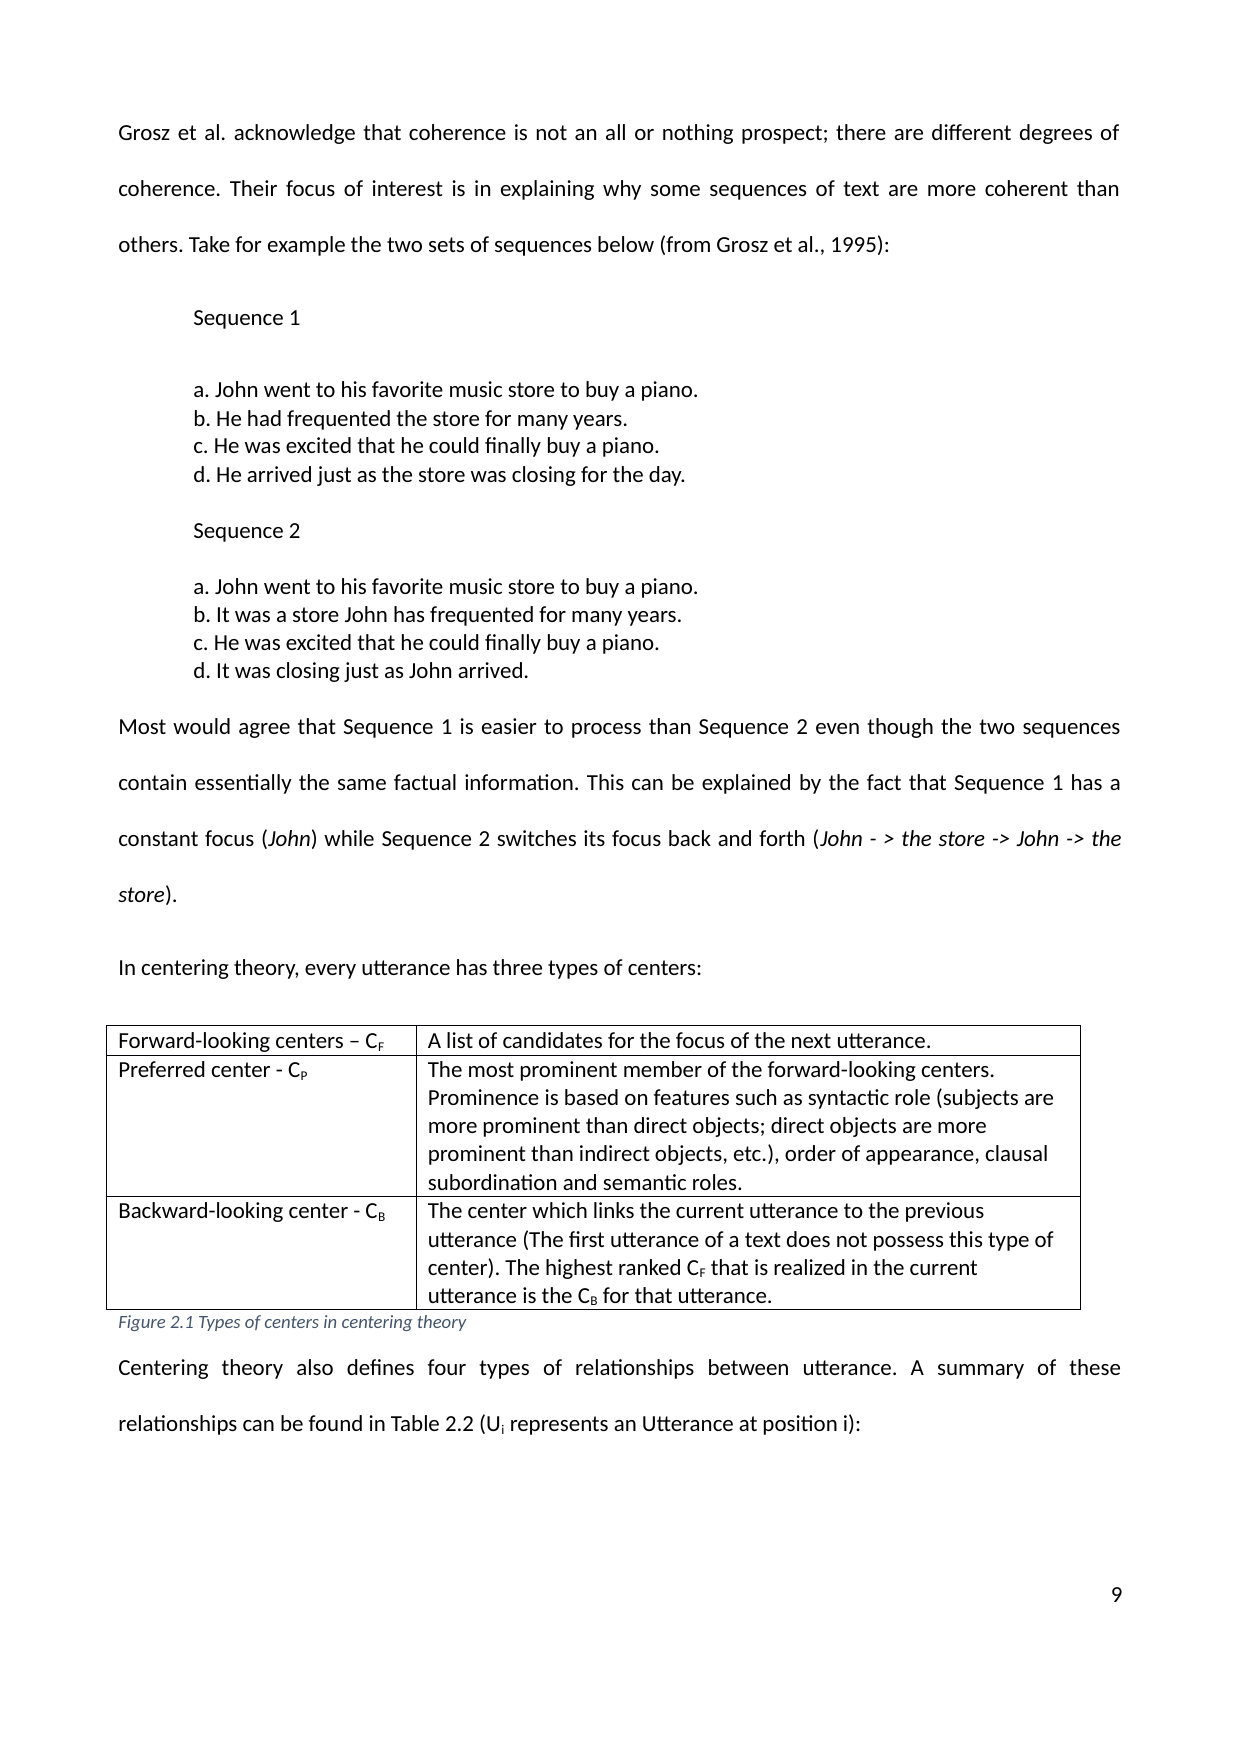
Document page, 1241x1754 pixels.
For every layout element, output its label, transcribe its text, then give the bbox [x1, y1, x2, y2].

text Grosz et al. acknowledge that coherence is not an all or nothing prospect; there are different degrees of coherence. Their focus of interest is in explaining why some sequences of text are more coherent than others. Take for example the two sets of sequences below (from Grosz et al., 1995): [118, 118, 1122, 258]
text b. He had frequented the store for many years. [193, 404, 1122, 432]
table_header A list of candidates for the focus of the next utterance. [417, 1026, 1080, 1054]
table_header Forward-looking centers – CF [107, 1026, 416, 1054]
text Sequence 1 [193, 303, 1122, 331]
text b. It was a store John has frequented for many years. [193, 600, 1122, 628]
text d. He arrived just as the store was closing for the day. [193, 460, 1122, 488]
table_cell The center which links the current utterance to the previous utterance (The first utterance of a text does not possess this type of center). The highest ranked CF that is realized in the current utterance is the CB for that utterance. [417, 1197, 1080, 1309]
text d. It was closing just as John arrived. [193, 656, 1122, 684]
text c. He was excited that he could finally buy a piano. [193, 628, 1122, 656]
text Centering theory also defines four types of relationships between utterance. A summary of these relationships can be found in Table 2.2 (Ui represents an Utterance at position i): [118, 1353, 1122, 1438]
text In centering theory, every utterance has three types of centers: [118, 953, 1122, 981]
table_cell Backward-looking center - CB [107, 1197, 416, 1309]
text Most would agree that Sequence 1 is easier to process than Sequence 2 even though the two sequences contain essentially the same factual information. This can be explained by the fact that Sequence 1 has a constant focus (John) while Sequence 2 switches its focus back and forth (John - > the store -> John -> the store). [118, 712, 1122, 908]
table_cell The most prominent member of the forward-looking centers. Prominence is based on features such as syntactic role (subjects are more prominent than direct objects; direct objects are more prominent than indirect objects, etc.), order of appearance, clausal subordination and semantic roles. [417, 1056, 1080, 1196]
text a. John went to his favorite music store to buy a piano. [193, 376, 1122, 404]
table_cell Preferred center - CP [107, 1056, 416, 1196]
text Figure 2.1 Types of centers in centering theory [118, 1310, 1122, 1333]
text Sequence 2 [193, 516, 1122, 544]
text c. He was excited that he could finally buy a piano. [193, 432, 1122, 460]
text a. John went to his favorite music store to buy a piano. [193, 572, 1122, 600]
